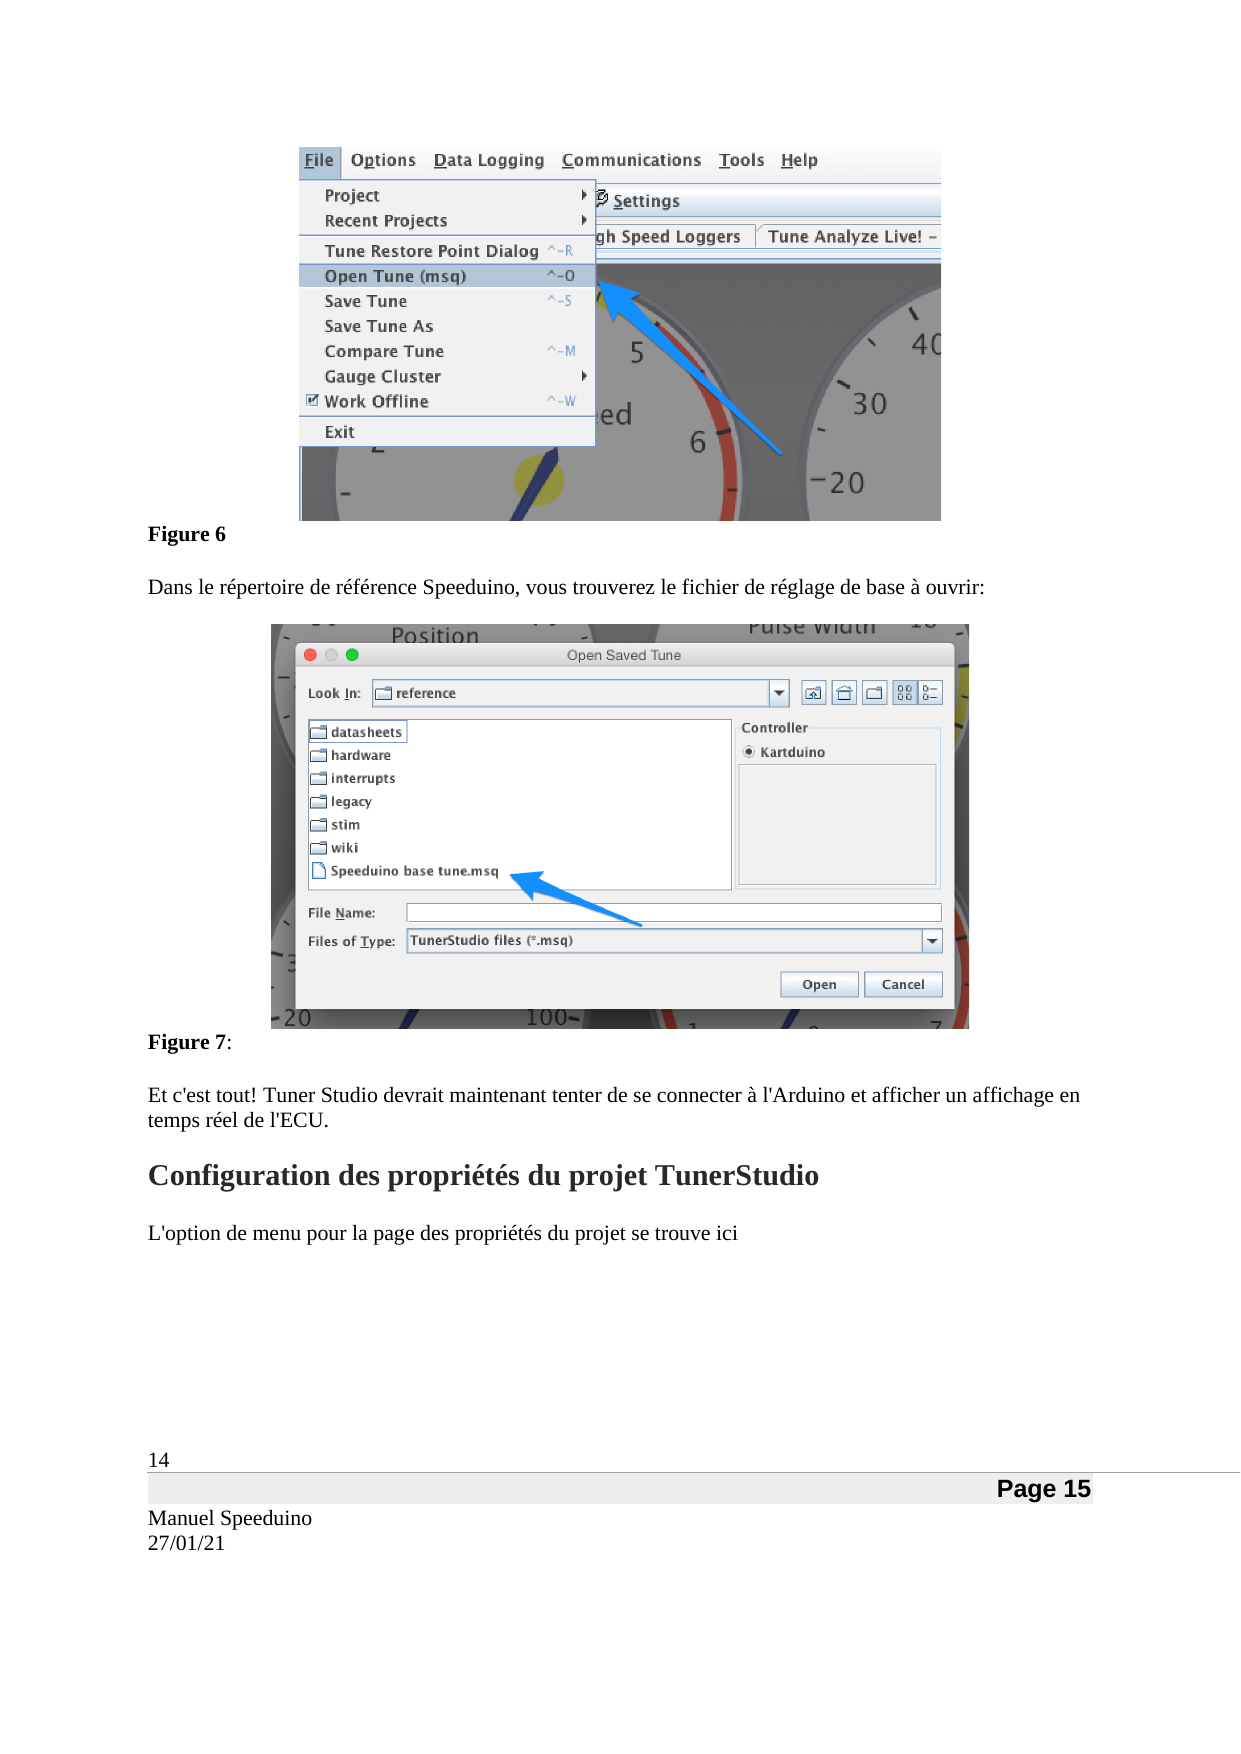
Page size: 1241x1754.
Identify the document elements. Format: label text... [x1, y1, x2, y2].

table_header Page 15 [148, 1473, 1093, 1504]
text 27/01/21 [148, 1530, 1093, 1555]
text Manuel Speeduino [148, 1504, 1093, 1530]
text Dans le répertoire de référence Speeduino, vous trouverez le fichier de réglage de base à ouvrir: [148, 574, 1093, 599]
text Configuration des propriétés du projet TunerStudio [148, 1158, 1093, 1192]
text Figure 6: TS_6.png [148, 521, 1093, 546]
text Et c'est tout! Tuner Studio devrait maintenant tenter de se connecter à l'Arduino et afficher un affichage en temps réel de l'ECU. [148, 1082, 1093, 1132]
text Figure 7: TS_7.png [148, 1029, 1093, 1054]
text 14 [148, 1447, 1093, 1472]
text L'option de menu pour la page des propriétés du projet se trouve ici [148, 1220, 1093, 1246]
